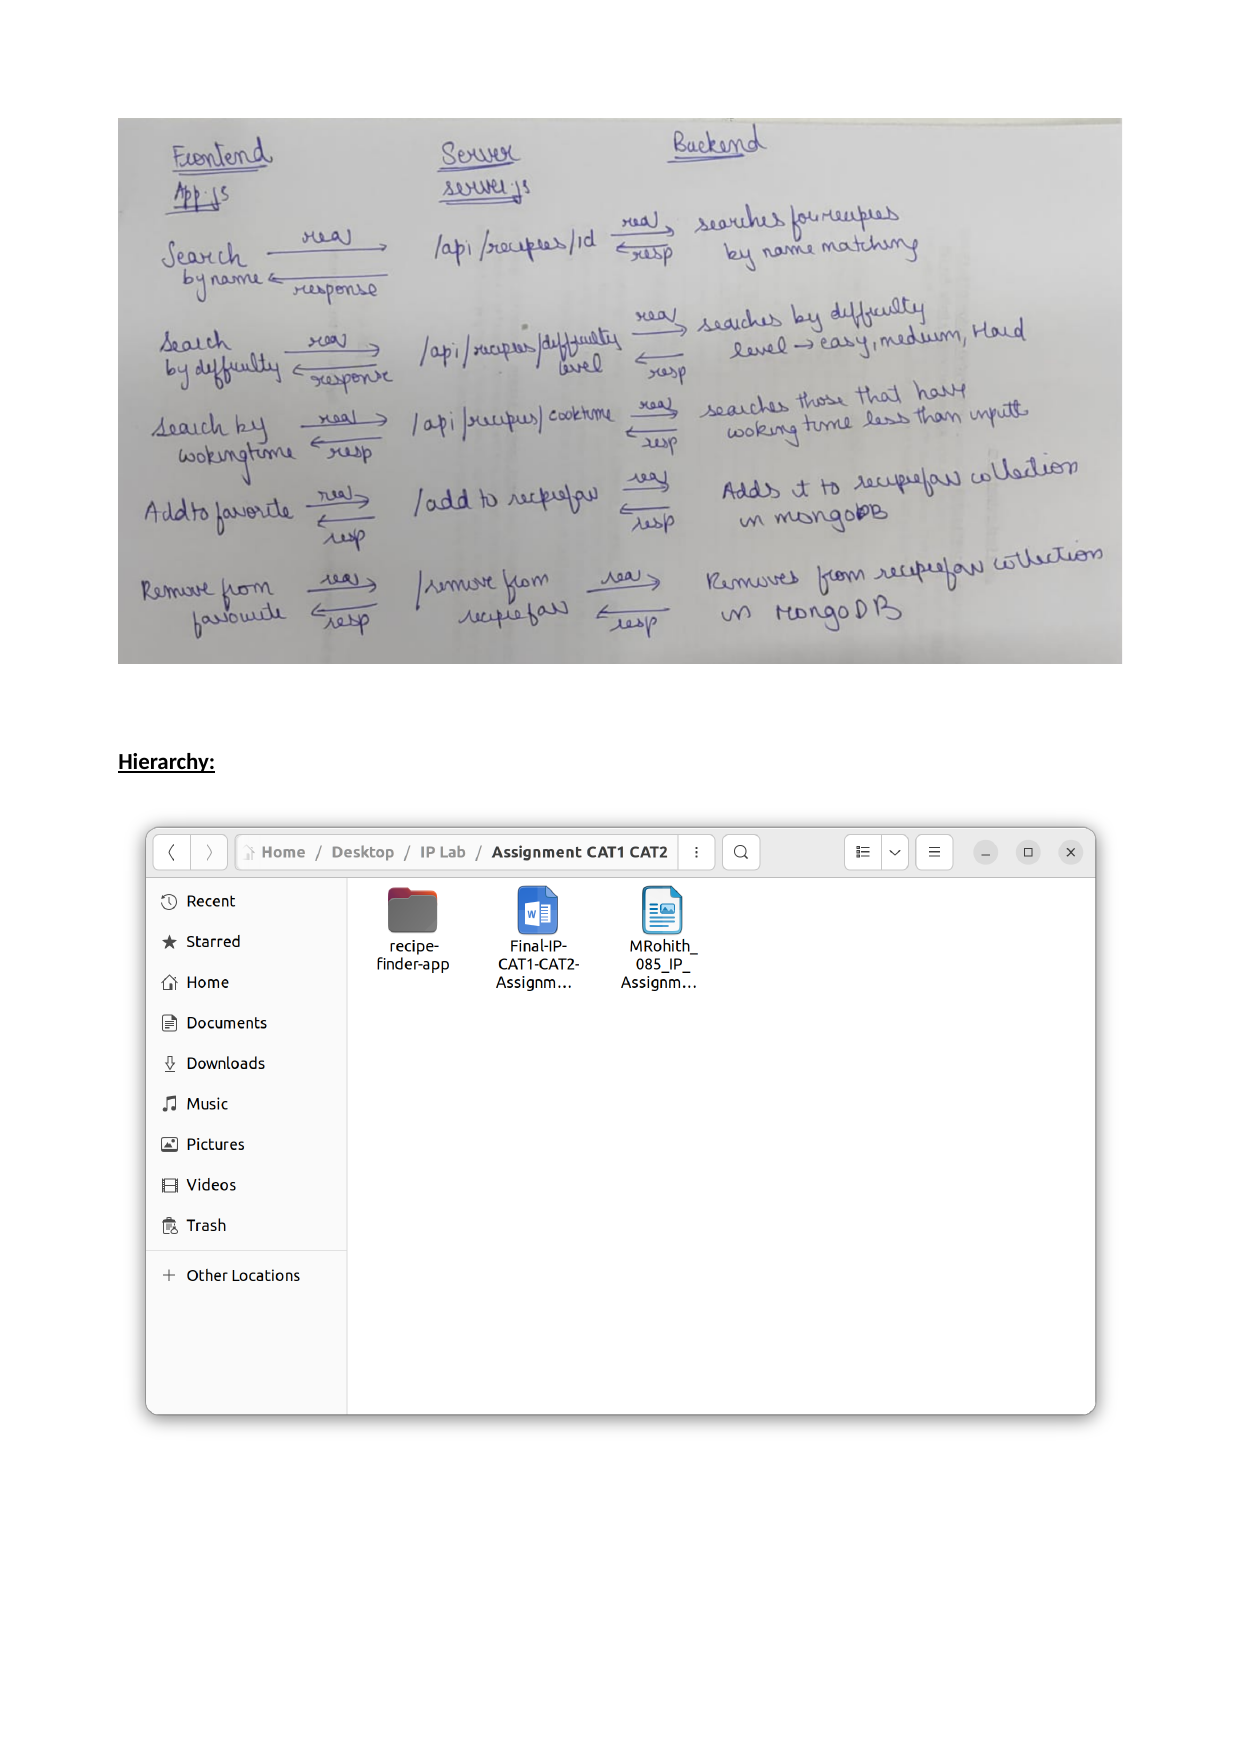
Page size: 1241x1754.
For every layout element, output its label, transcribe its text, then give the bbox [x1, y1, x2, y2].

list Hierarchy: [118, 747, 1122, 775]
picture [118, 803, 1123, 1445]
picture [118, 118, 1123, 664]
